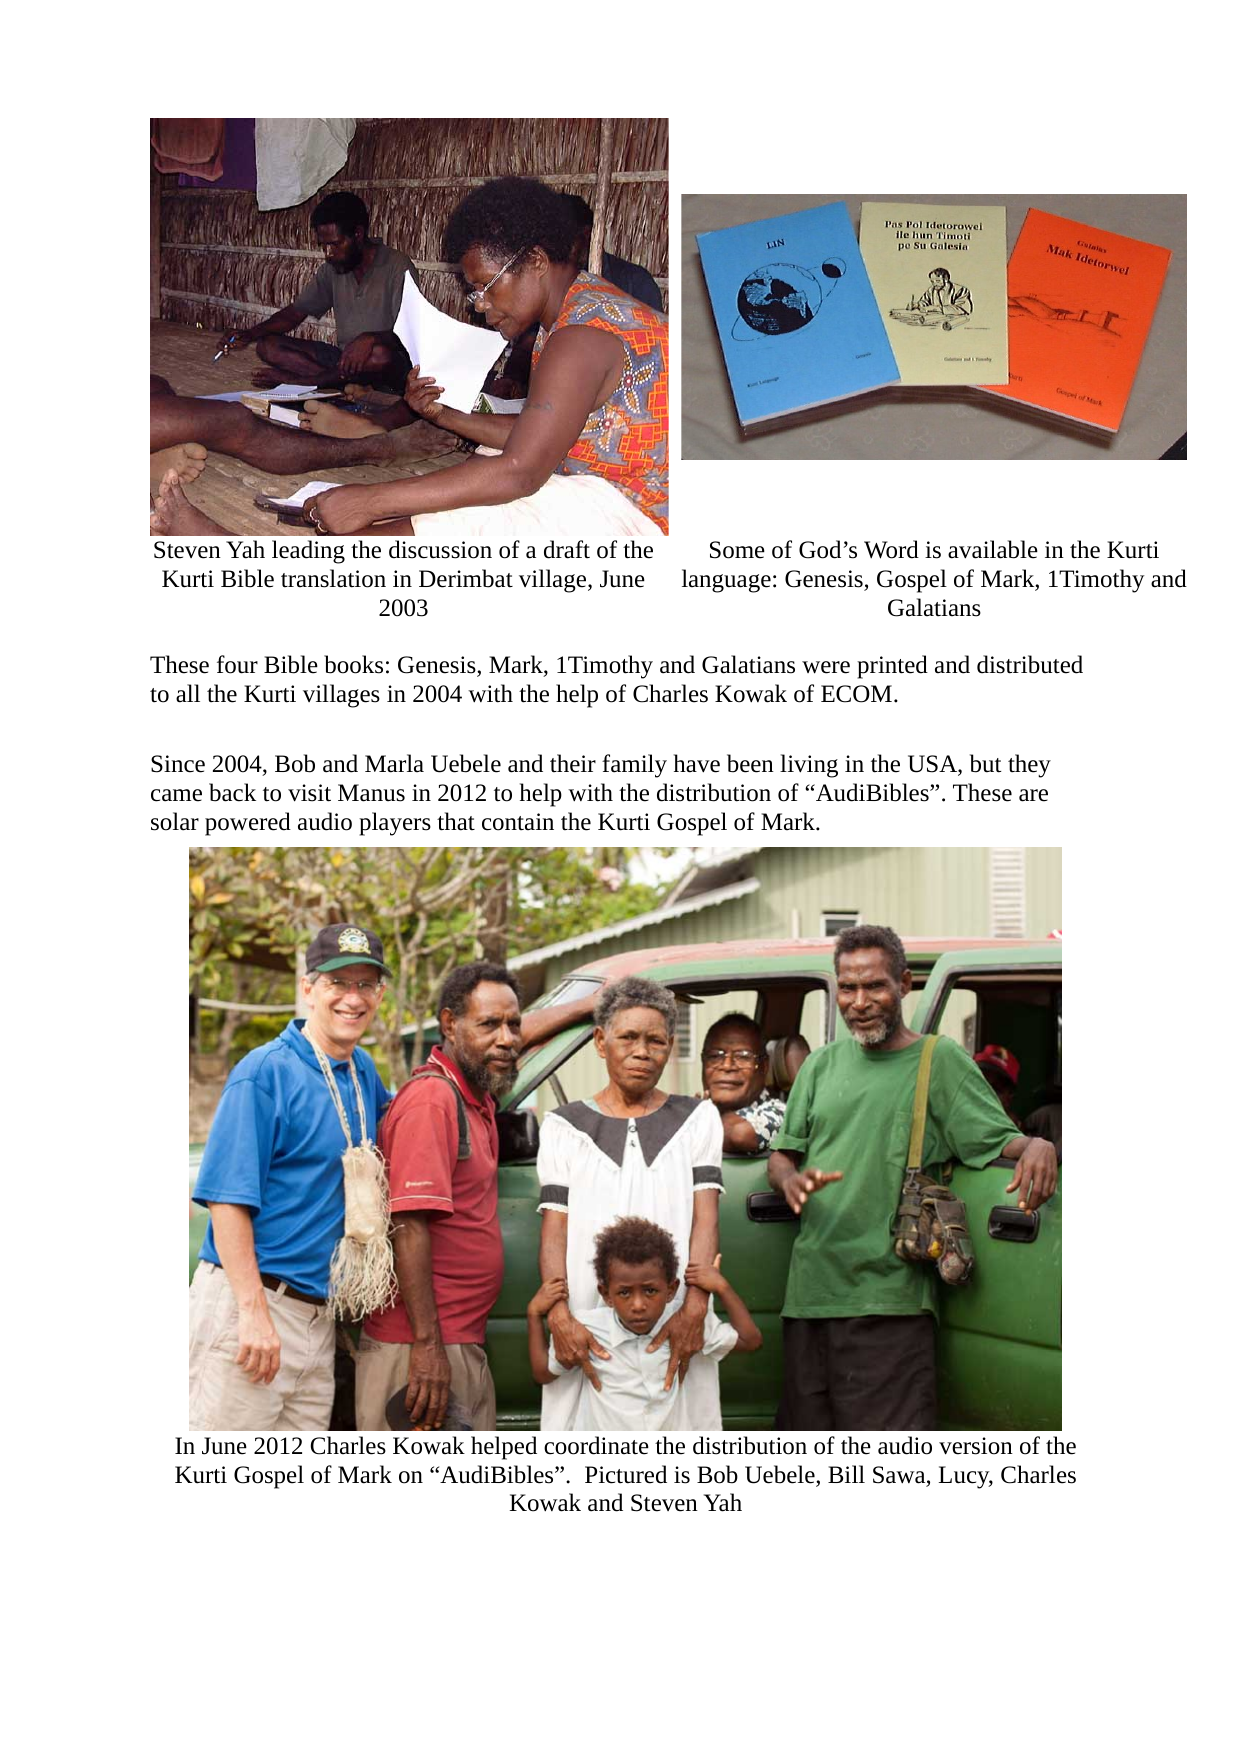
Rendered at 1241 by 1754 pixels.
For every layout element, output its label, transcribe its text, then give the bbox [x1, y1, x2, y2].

table_header [669, 119, 1199, 535]
text These four Bible books: Genesis, Mark, 1Timothy and Galatians were printed and distributed to all the Kurti villages in 2004 with the help of Charles Kowak of ECOM. [150, 650, 1090, 708]
table_header [1062, 848, 1113, 1431]
picture [150, 118, 669, 536]
text Since 2004, Bob and Marla Uebele and their family have been living in the USA, but they came back to visit Manus in 2012 to help with the distribution of “AudiBibles”. These are solar powered audio players that contain the Kurti Gospel of Mark. [150, 749, 1090, 835]
picture [681, 194, 1187, 460]
table_header [138, 119, 150, 535]
picture [189, 847, 1062, 1431]
table_cell In June 2012 Charles Kowak helped coordinate the distribution of the audio version of the Kurti Gospel of Mark on “AudiBibles”. Pictured is Bob Uebele, Bill Sawa, Lucy, Charles Kowak and Steven Yah [138, 1431, 1113, 1517]
table_header [138, 848, 189, 1431]
table_cell Some of God’s Word is available in the Kurti language: Genesis, Gospel of Mark, 1Timothy and Galatians [669, 535, 1199, 622]
table_cell Steven Yah leading the discussion of a draft of the Kurti Bible translation in Derimbat village, June 2003 [138, 535, 669, 622]
